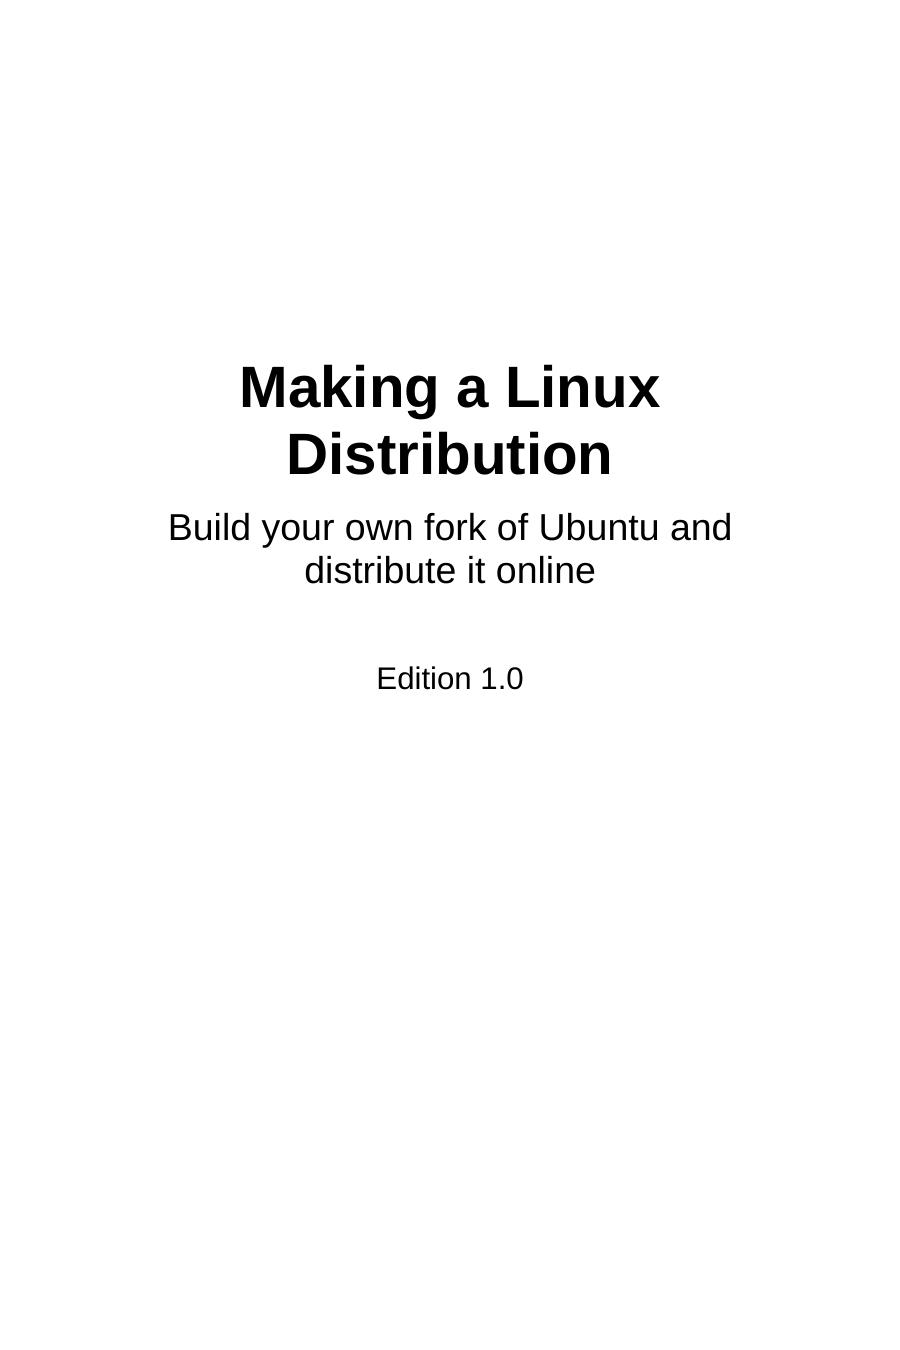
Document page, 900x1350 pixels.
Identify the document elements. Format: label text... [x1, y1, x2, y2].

subtitle Build your own fork of Ubuntu and distribute it online [118, 505, 782, 591]
text Edition 1.0 [118, 660, 782, 696]
title Making a Linux Distribution [118, 352, 782, 486]
